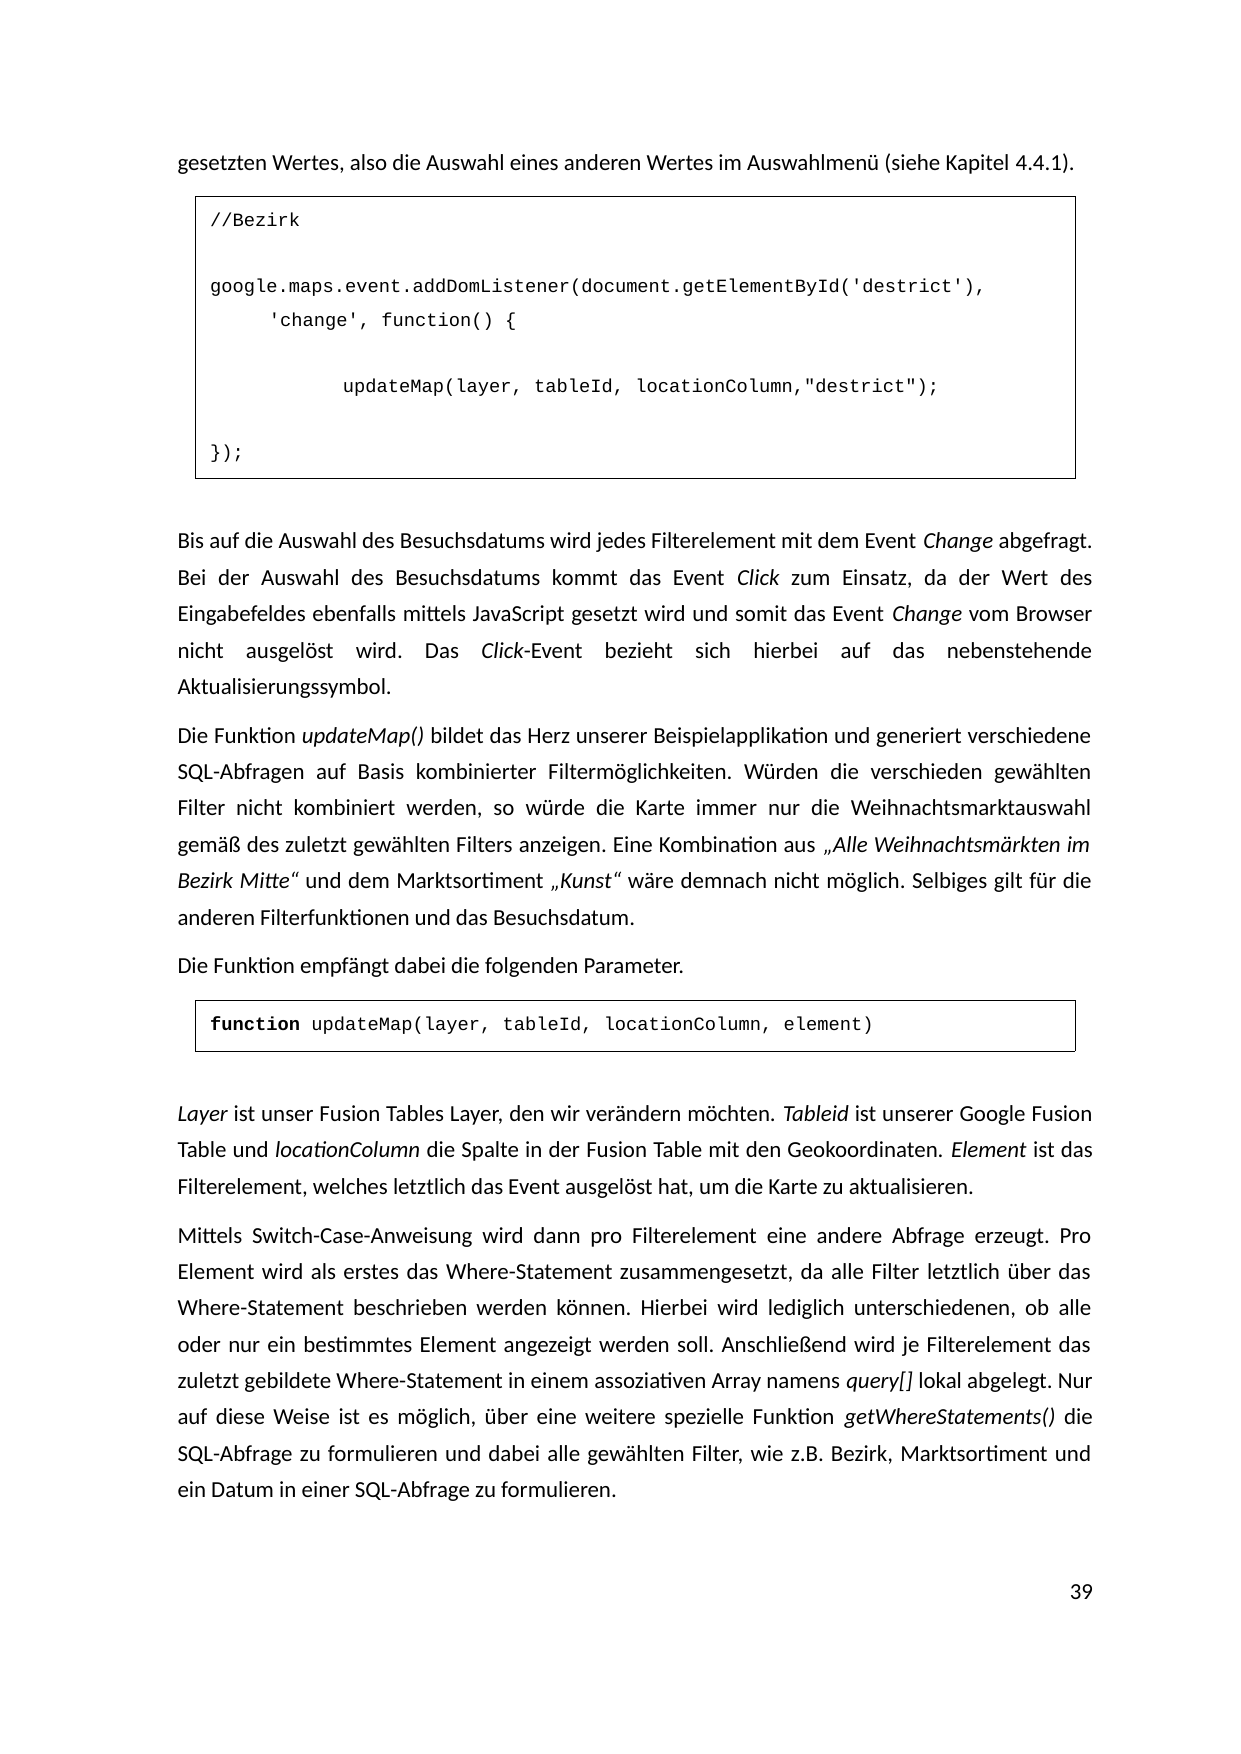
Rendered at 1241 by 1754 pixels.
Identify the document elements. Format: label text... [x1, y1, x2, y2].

text Mittels Switch-Case-Anweisung wird dann pro Filterelement eine andere Abfrage erzeugt. Pro Element wird als erstes das Where-Statement zusammengesetzt, da alle Filter letztlich über das Where-Statement beschrieben werden können. Hierbei wird lediglich unterschiedenen, ob alle oder nur ein bestimmtes Element angezeigt werden soll. Anschließend wird je Filterelement das zuletzt gebildete Where-Statement in einem assoziativen Array namens query[] lokal abgelegt. Nur auf diese Weise ist es möglich, über eine weitere spezielle Funktion getWhereStatements() die SQL-Abfrage zu formulieren und dabei alle gewählten Filter, wie z.B. Bezirk, Marktsortiment und ein Datum in einer SQL-Abfrage zu formulieren. [177, 1221, 1093, 1503]
text google.maps.event.addDomListener(document.getElementById('destrict'), [196, 262, 1075, 295]
text Layer ist unser Fusion Tables Layer, den wir verändern möchten. Tableid ist unserer Google Fusion Table und locationColumn die Spalte in der Fusion Table mit den Geokoordinaten. Element ist das Filterelement, welches letztlich das Event ausgelöst hat, um die Karte zu aktualisieren. [177, 1063, 1093, 1200]
text function updateMap(layer, tableId, locationColumn, element) [196, 1001, 1075, 1051]
text Die Funktion empfängt dabei die folgenden Parameter. [177, 951, 1093, 979]
text Bis auf die Auswahl des Besuchsdatums wird jedes Filterelement mit dem Event Change abgefragt. Bei der Auswahl des Besuchsdatums kommt das Event Click zum Einsatz, da der Wert des Eingabefeldes ebenfalls mittels JavaScript gesetzt wird und somit das Event Change vom Browser nicht ausgelöst wird. Das Click-Event bezieht sich hierbei auf das nebenstehende Aktualisierungssymbol. [177, 490, 1093, 700]
text updateMap(layer, tableId, locationColumn,"destrict"); [196, 361, 1075, 398]
text gesetzten Wertes, also die Auswahl eines anderen Wertes im Auswahlmenü (siehe Kapitel 4.4.1). [177, 148, 1093, 176]
text 'change', function() { [196, 295, 1075, 332]
text }); [196, 427, 1075, 478]
text //Bezirk [196, 197, 1075, 232]
text Die Funktion updateMap() bildet das Herz unserer Beispielapplikation und generiert verschiedene SQL-Abfragen auf Basis kombinierter Filtermöglichkeiten. Würden die verschieden gewählten Filter nicht kombiniert werden, so würde die Karte immer nur die Weihnachtsmarktauswahl gemäß des zuletzt gewählten Filters anzeigen. Eine Kombination aus „Alle Weihnachtsmärkten im Bezirk Mitte“ und dem Marktsortiment „Kunst“ wäre demnach nicht möglich. Selbiges gilt für die anderen Filterfunktionen und das Besuchsdatum. [177, 721, 1093, 931]
